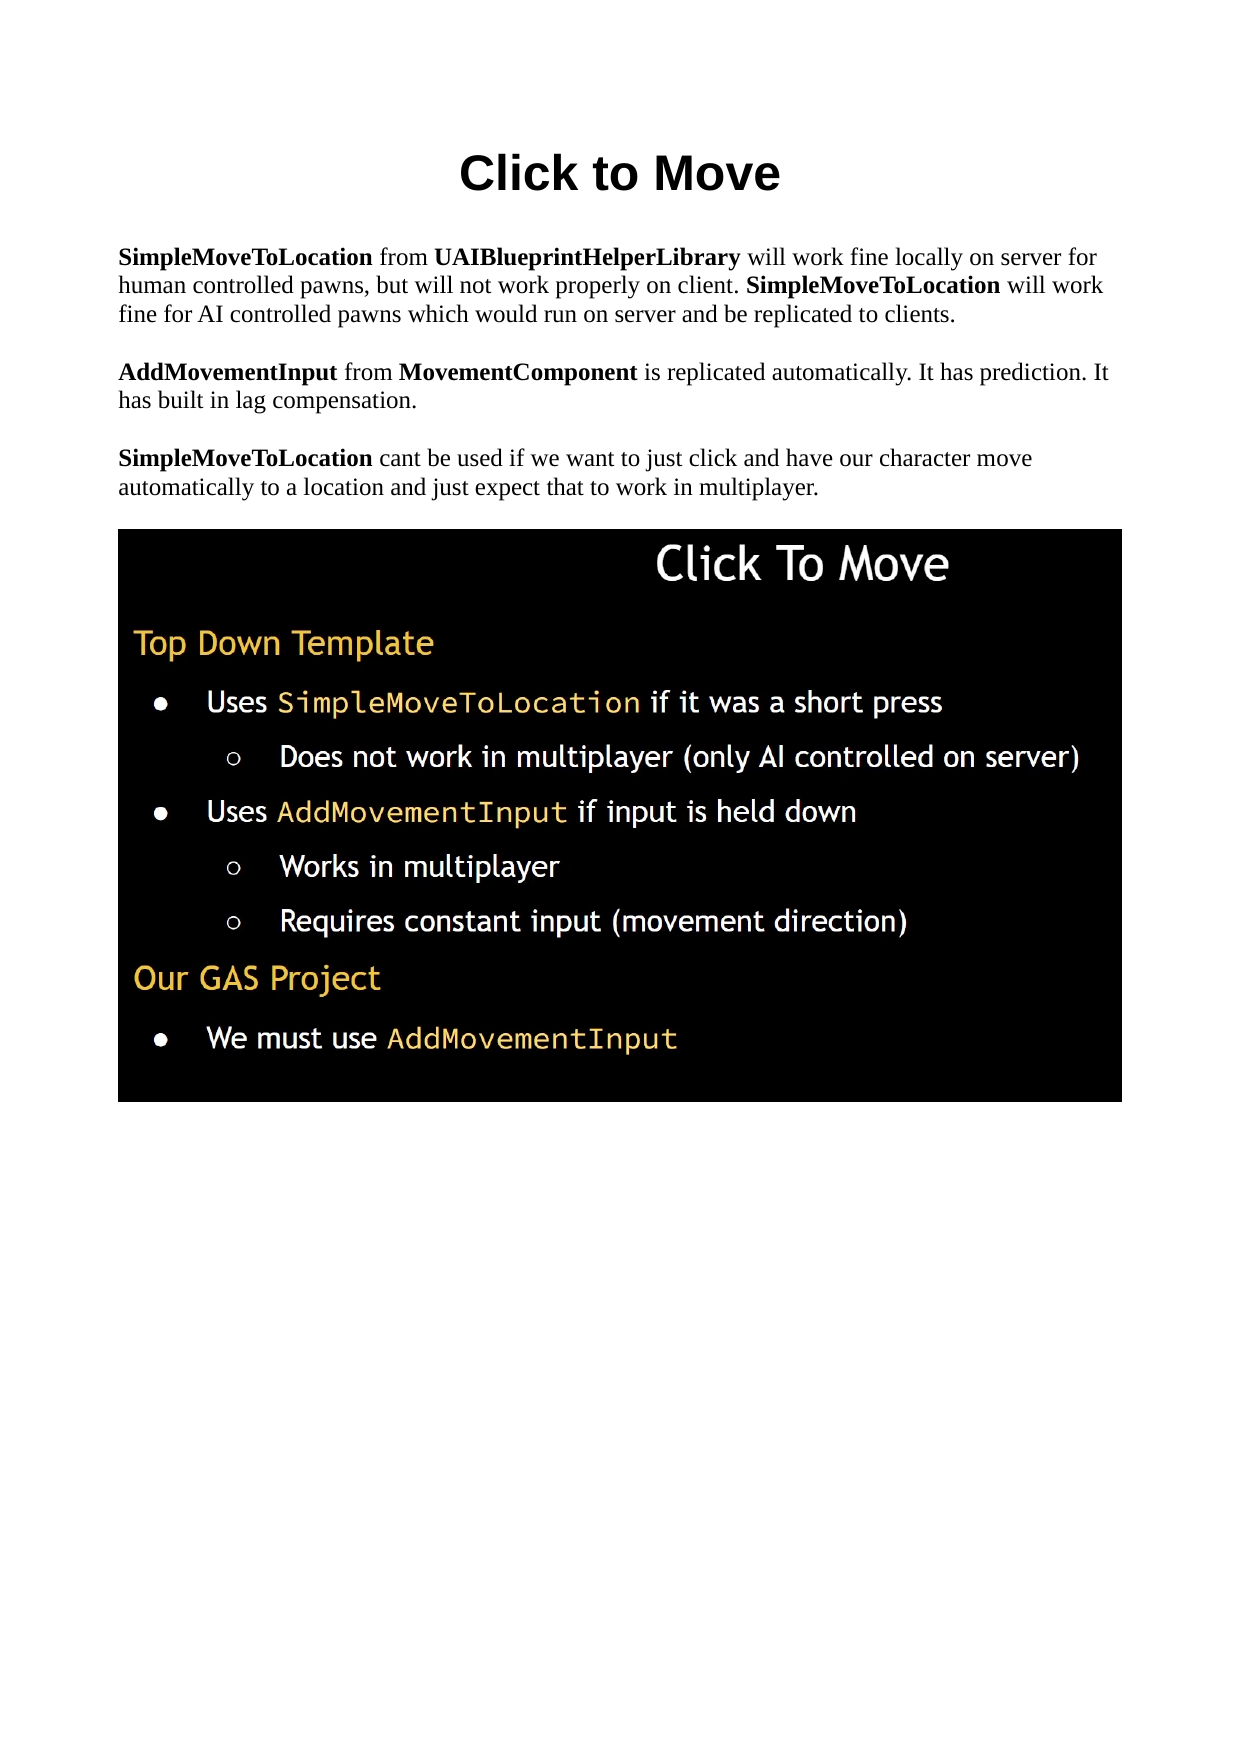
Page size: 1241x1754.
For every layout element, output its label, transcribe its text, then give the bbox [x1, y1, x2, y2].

text AddMovementInput from MovementComponent is replicated automatically. It has prediction. It has built in lag compensation. [118, 357, 1122, 414]
text SimpleMoveToLocation from UAIBlueprintHelperLibrary will work fine locally on server for human controlled pawns, but will not work properly on client. SimpleMoveToLocation will work fine for AI controlled pawns which would run on server and be replicated to clients. [118, 242, 1122, 328]
text SimpleMoveToLocation cant be used if we want to just click and have our character move automatically to a location and just expect that to work in multiplayer. [118, 443, 1122, 501]
subtitle Click to Move [118, 143, 1122, 201]
picture [118, 529, 1122, 1102]
